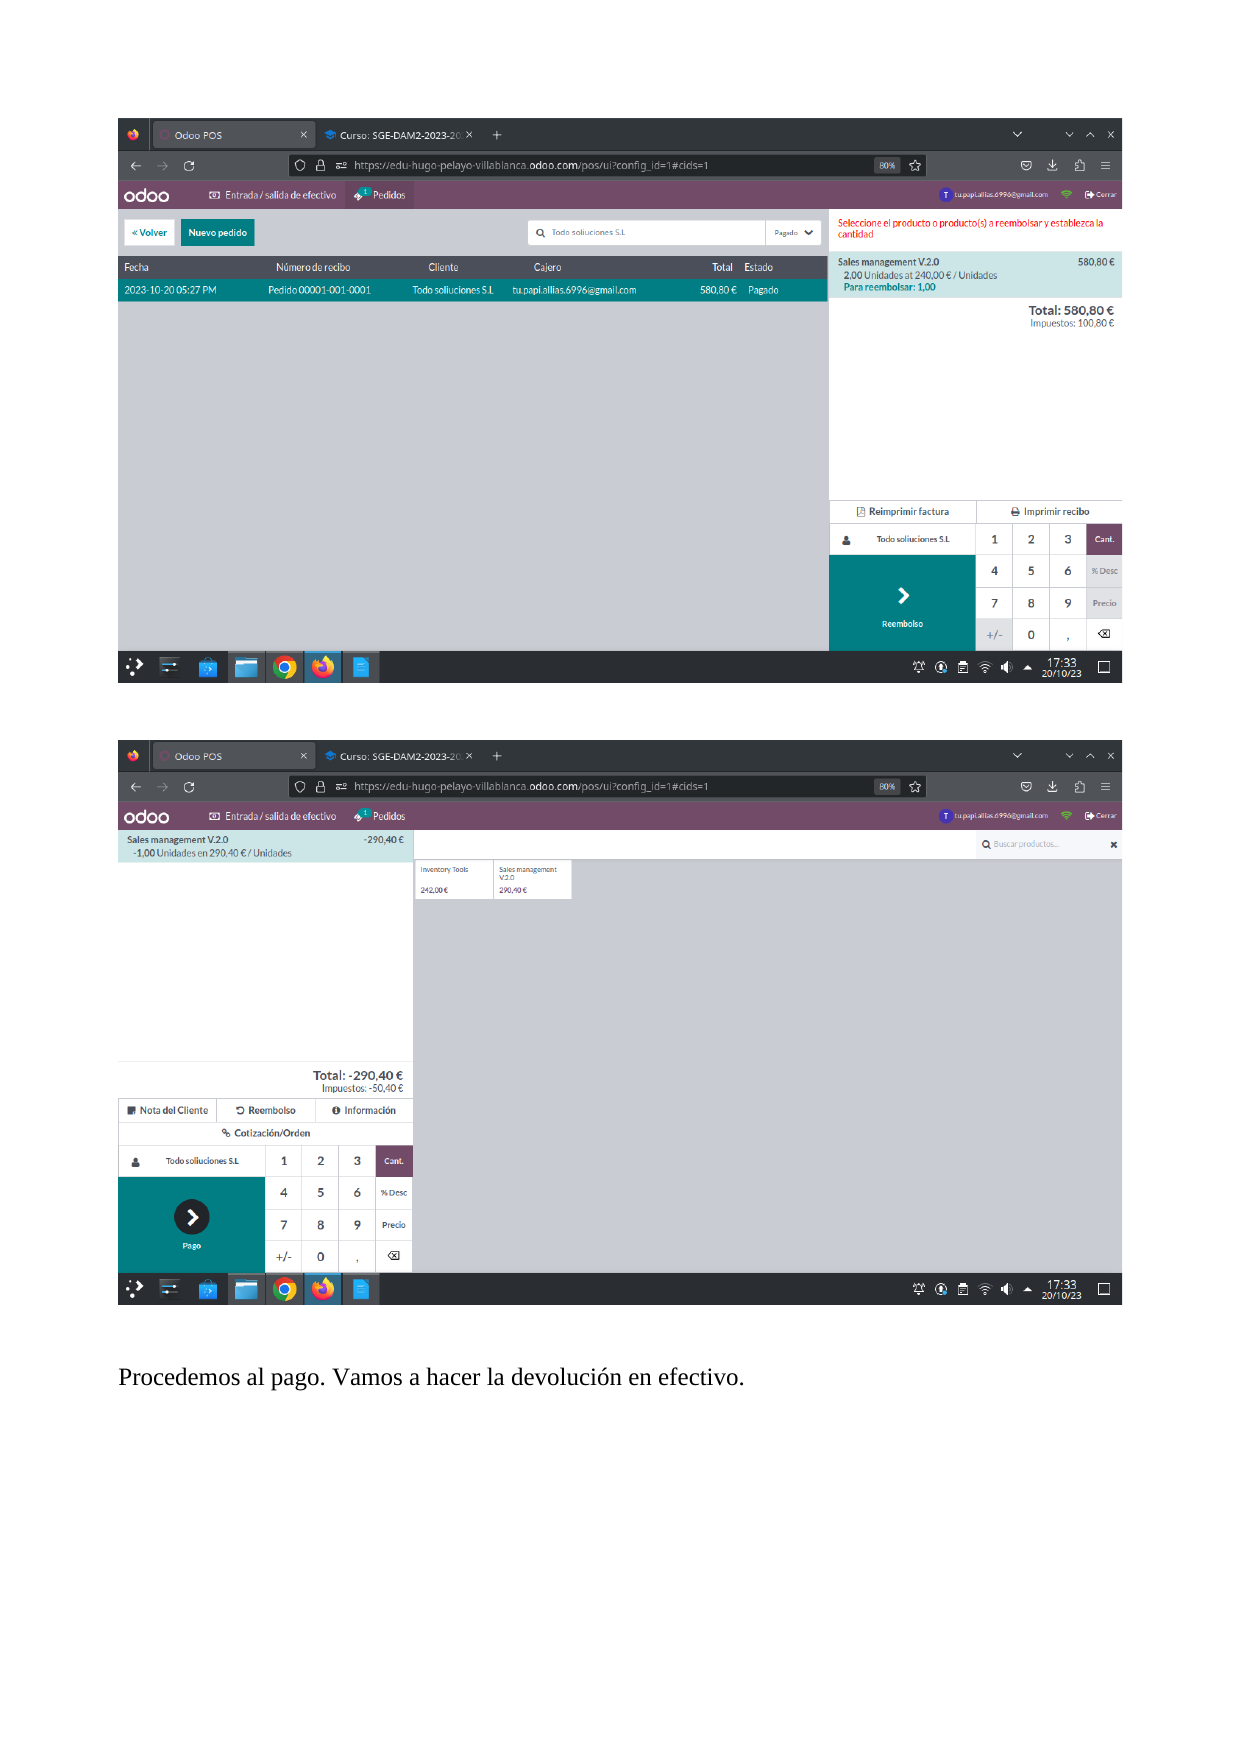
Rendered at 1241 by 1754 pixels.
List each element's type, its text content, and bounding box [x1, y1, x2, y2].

picture [118, 118, 1123, 683]
text Procedemos al pago. Vamos a hacer la devolución en efectivo. [118, 1362, 1122, 1391]
picture [118, 740, 1123, 1305]
